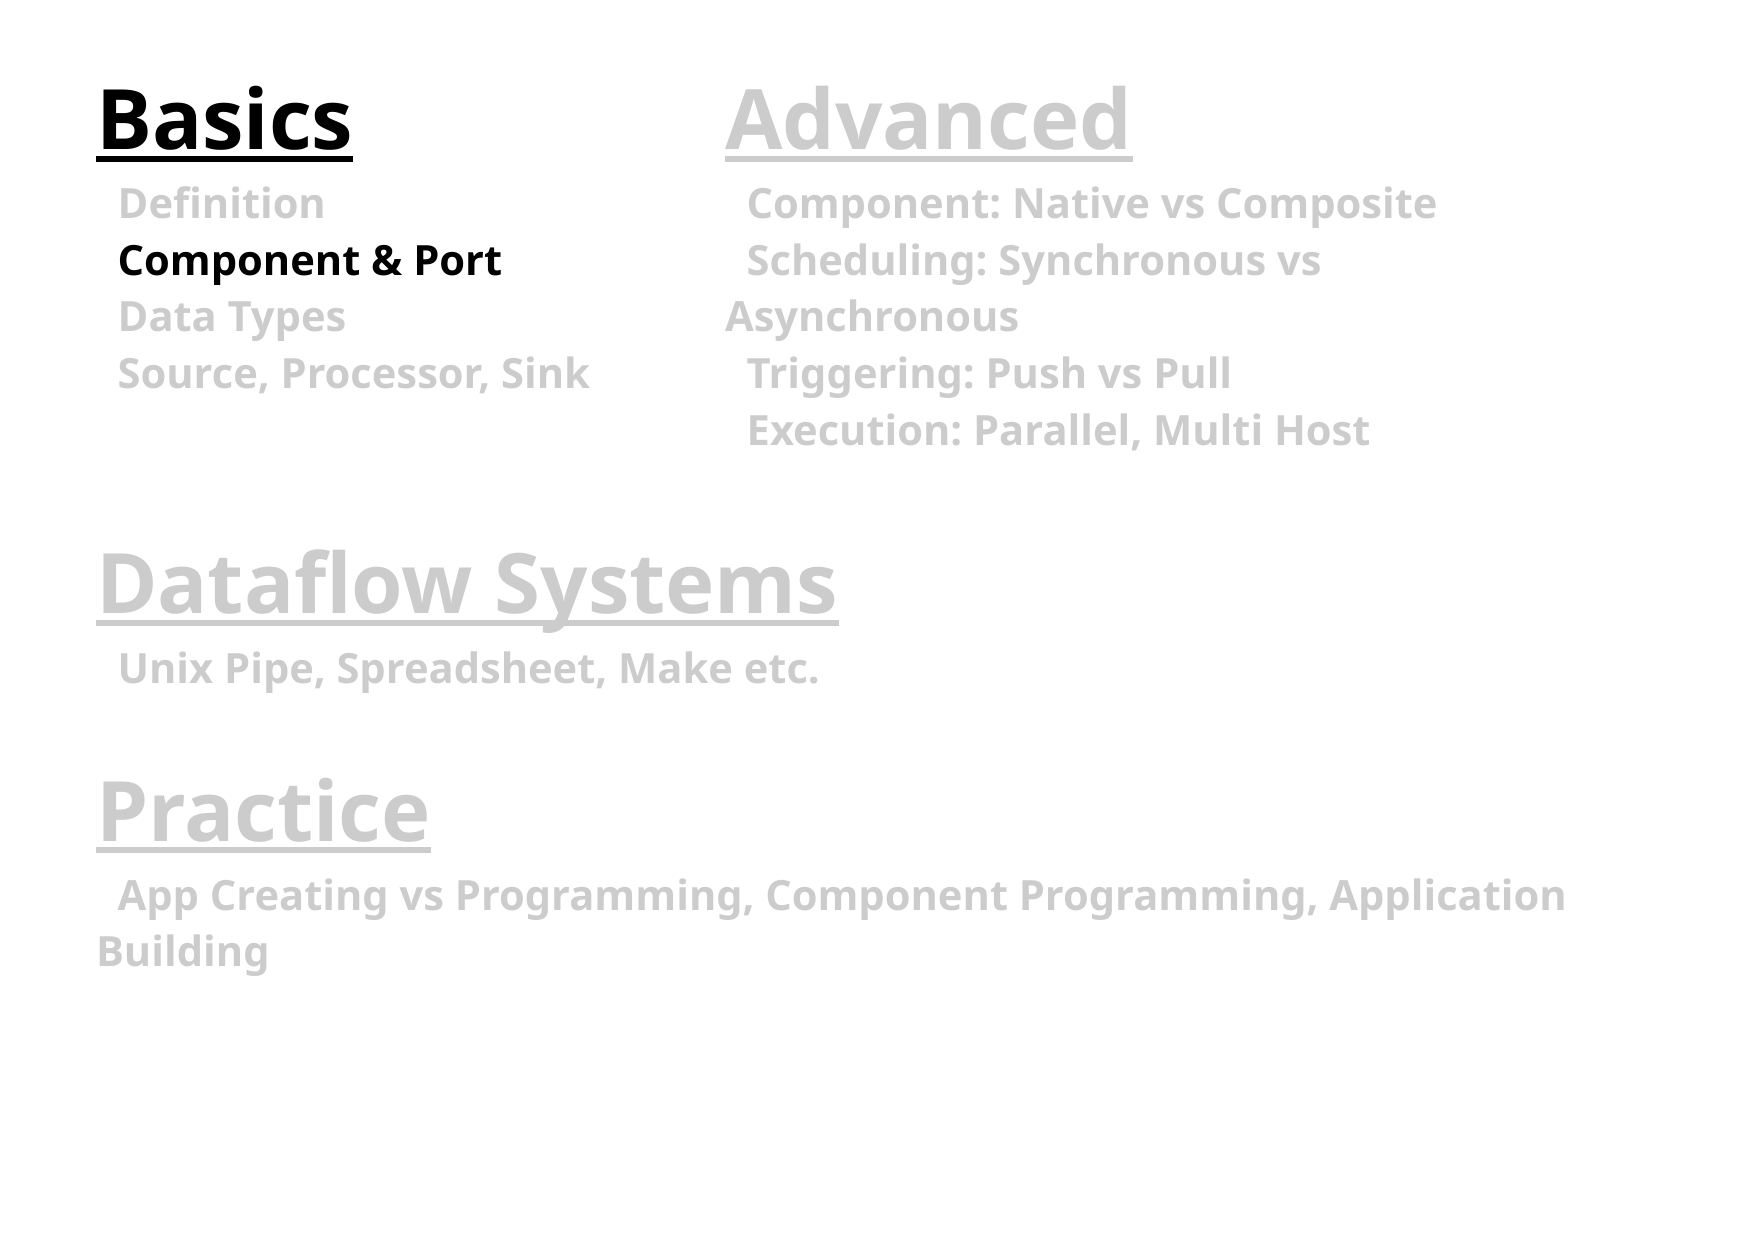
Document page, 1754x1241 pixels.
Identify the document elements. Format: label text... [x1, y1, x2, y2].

text Practice [96, 695, 1699, 866]
table_header Basics [96, 60, 725, 174]
text Dataflow Systems [96, 525, 1699, 638]
table_cell Definition Component & Port Data Types Source, Processor, Sink [96, 174, 725, 468]
table_header Advanced [725, 60, 1613, 174]
text App Creating vs Programming, Component Programming, Application Building [96, 866, 1699, 979]
text Unix Pipe, Spreadsheet, Make etc. [96, 638, 1699, 695]
table_cell Component: Native vs Composite Scheduling: Synchronous vs Asynchronous Triggering: Push vs Pull Execution: Parallel, Multi Host [725, 174, 1613, 468]
